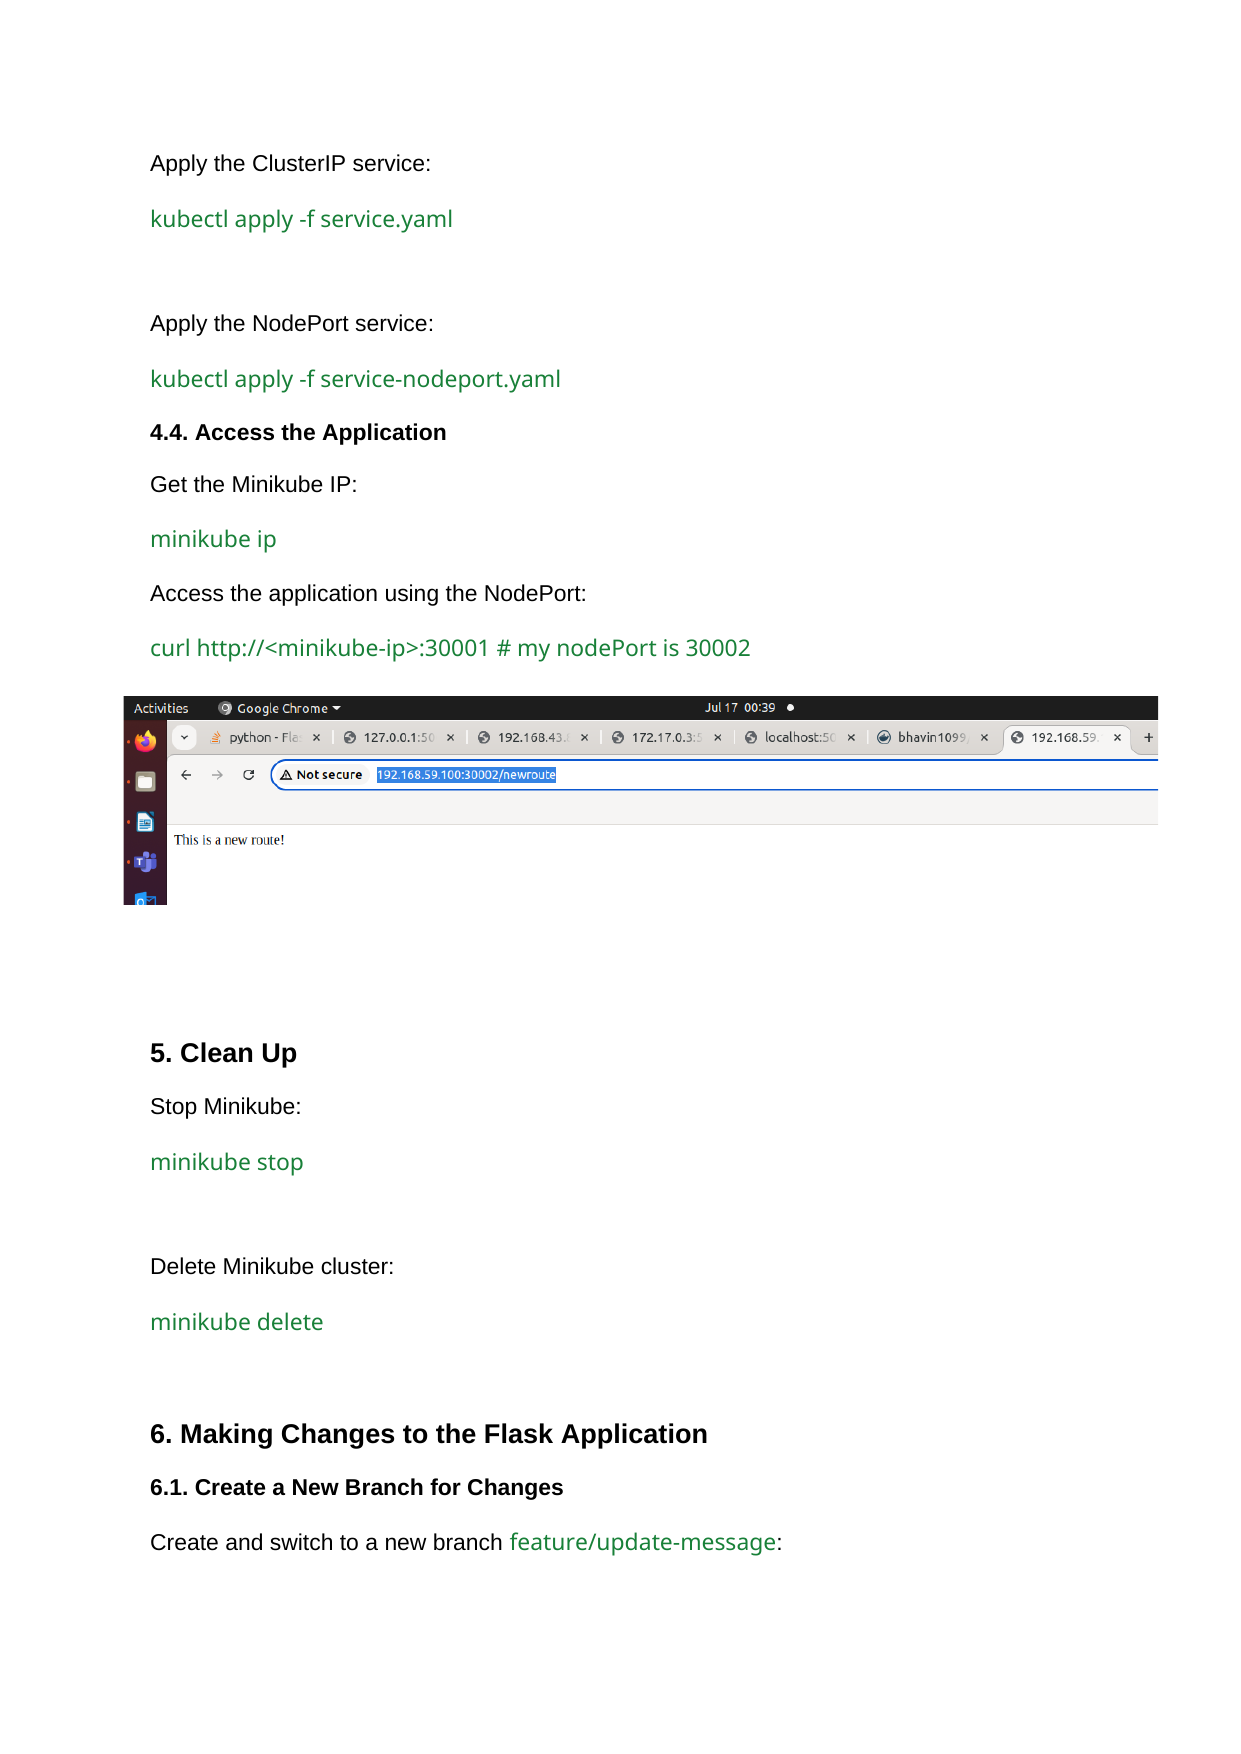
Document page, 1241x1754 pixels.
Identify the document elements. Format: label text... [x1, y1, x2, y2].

text 6.1. Create a New Branch for Changes [150, 1474, 1090, 1500]
text Apply the NodePort service: kubectl apply -f service-nodeport.yaml [150, 310, 1090, 394]
text Access the application using the NodePort: curl http://<minikube-ip>:30001 # my nodePort is 30002 [150, 579, 1090, 663]
subtitle 5. Clean Up [150, 1037, 1090, 1068]
text Delete Minikube cluster: minikube delete [150, 1253, 1090, 1337]
subtitle 6. Making Changes to the Flask Application [150, 1418, 1090, 1449]
text Get the Minikube IP: minikube ip [150, 471, 1090, 554]
text Create and switch to a new branch feature/update-message: [150, 1525, 1090, 1583]
text Apply the ClusterIP service: kubectl apply -f service.yaml [150, 150, 1090, 234]
text 4.4. Access the Application [150, 419, 1090, 446]
text Stop Minikube: minikube stop [150, 1093, 1090, 1177]
